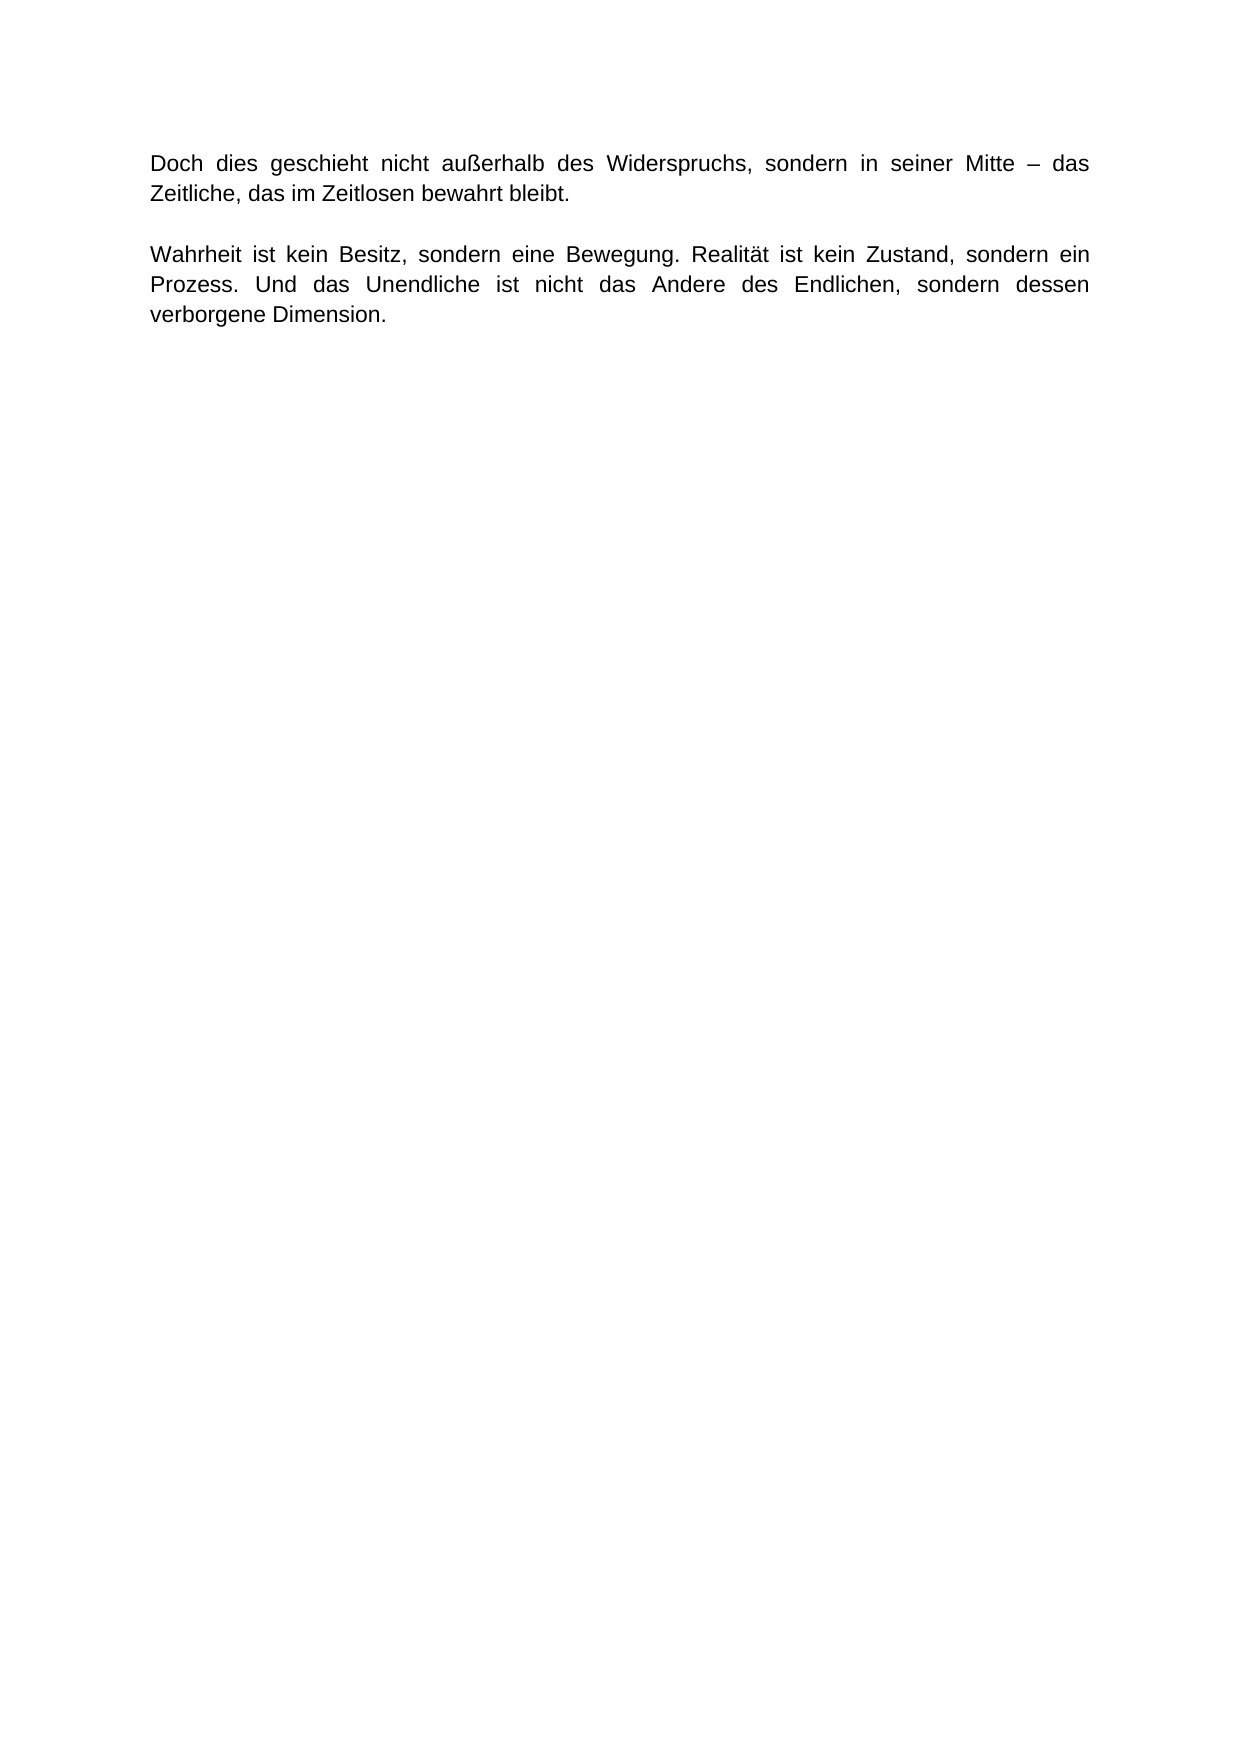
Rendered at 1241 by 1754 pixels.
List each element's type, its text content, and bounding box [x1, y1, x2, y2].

text Wahrheit ist kein Besitz, sondern eine Bewegung. Realität ist kein Zustand, sondern ein Prozess. Und das Unendliche ist nicht das Andere des Endlichen, sondern dessen verborgene Dimension. [150, 241, 1090, 327]
text Doch dies geschieht nicht außerhalb des Widerspruchs, sondern in seiner Mitte – das Zeitliche, das im Zeitlosen bewahrt bleibt. [150, 150, 1090, 207]
